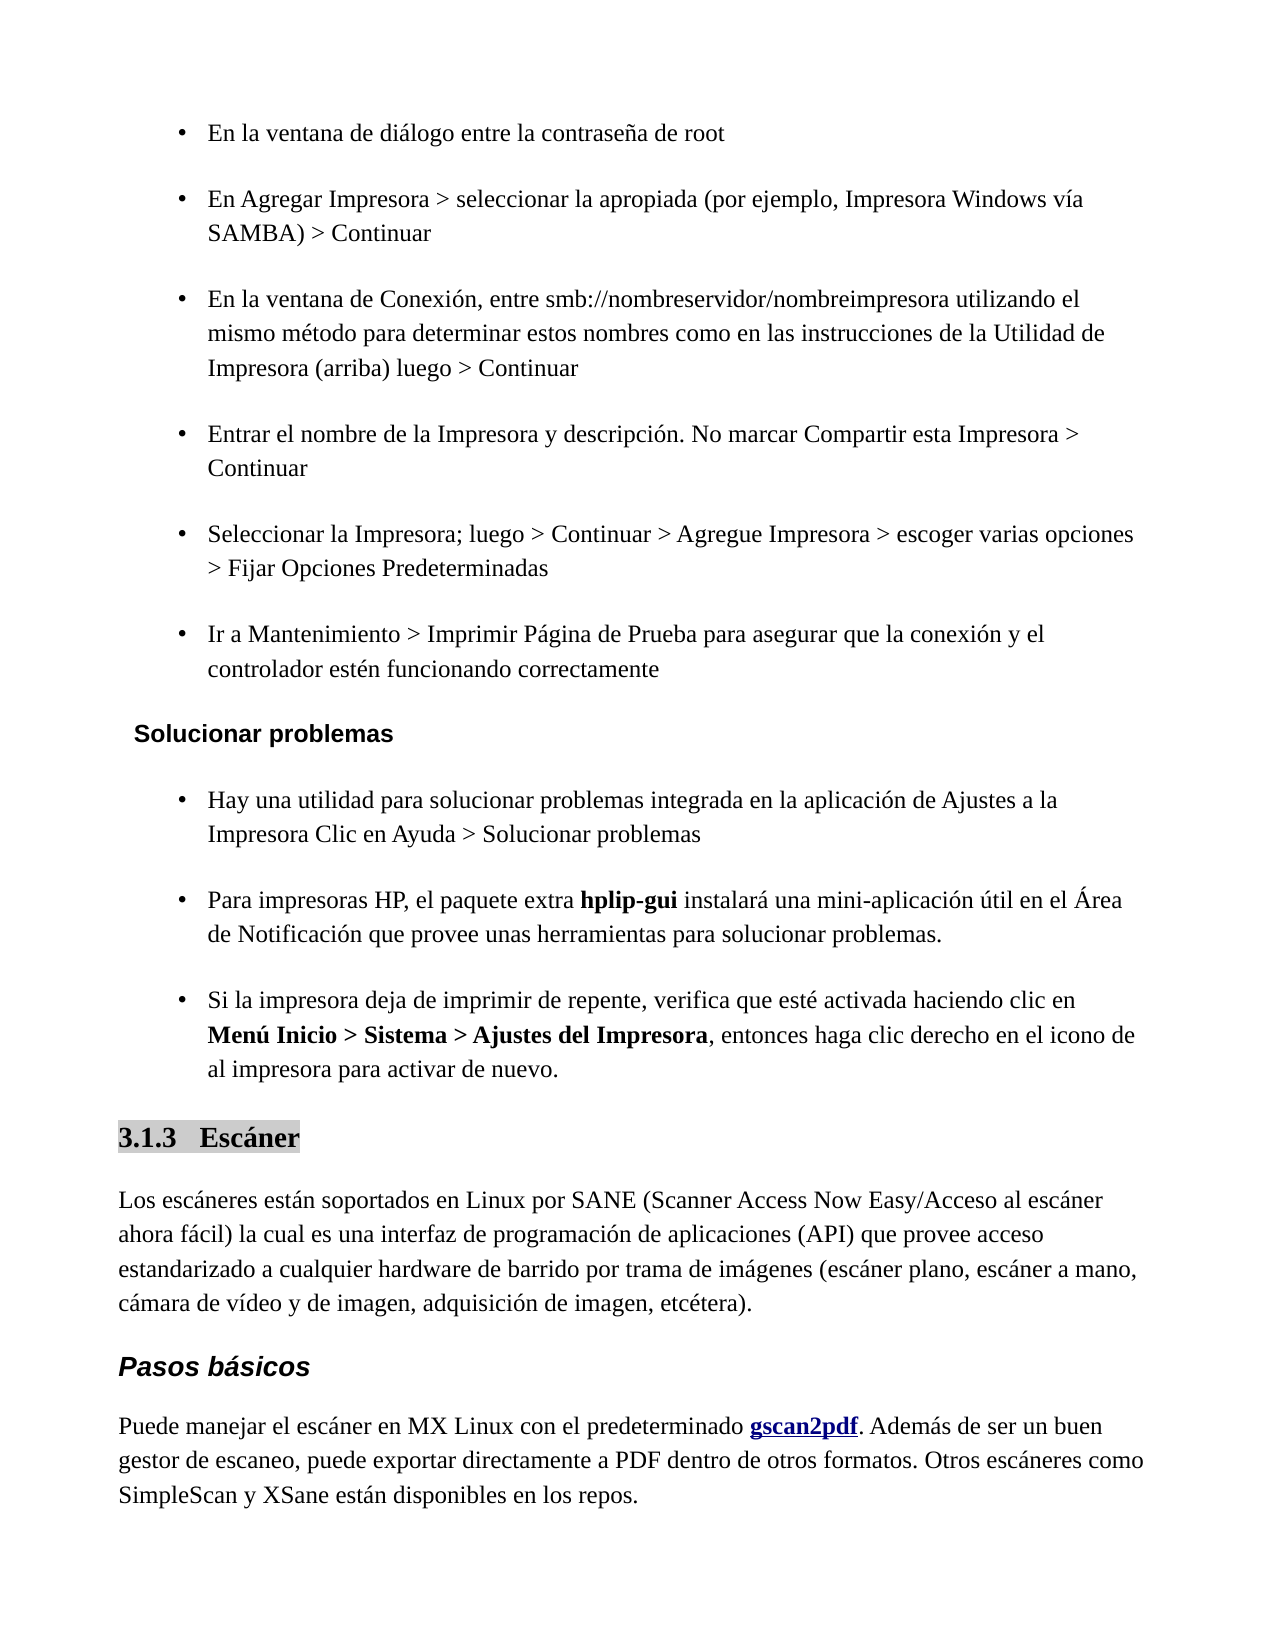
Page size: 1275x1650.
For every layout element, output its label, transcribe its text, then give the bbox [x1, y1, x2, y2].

subtitle 3.1.3 Escáner [300, 1120, 1157, 1153]
list Entrar el nombre de la Impresora y descripción. No marcar Compartir esta Impresora > Continuar [178, 419, 1141, 482]
list Hay una utilidad para solucionar problemas integrada en la aplicación de Ajustes a la Impresora Clic en Ayuda > Solucionar problemas [178, 785, 1141, 848]
list Ir a Mantenimiento > Imprimir Página de Prueba para asegurar que la conexión y el controlador estén funcionando correctamente [178, 619, 1141, 682]
list Para impresoras HP, el paquete extra hplip-gui instalará una mini-aplicación útil en el Área de Notificación que provee unas herramientas para solucionar problemas. [178, 885, 1141, 948]
list En la ventana de diálogo entre la contraseña de root [178, 118, 1141, 147]
text Los escáneres están soportados en Linux por SANE (Scanner Access Now Easy/Acceso al escáner ahora fácil) la cual es una interfaz de programación de aplicaciones (API) que provee acceso estandarizado a cualquier hardware de barrido por trama de imágenes (escáner plano, escáner a mano, cámara de vídeo y de imagen, adquisición de imagen, etcétera). [118, 1185, 1157, 1317]
text Solucionar problemas [134, 719, 1141, 748]
list Si la impresora deja de imprimir de repente, verifica que esté activada haciendo clic en Menú Inicio > Sistema > Ajustes del Impresora, entonces haga clic derecho en el icono de al impresora para activar de nuevo. [178, 985, 1141, 1083]
list En Agregar Impresora > seleccionar la apropiada (por ejemplo, Impresora Windows vía SAMBA) > Continuar [178, 184, 1141, 247]
list En la ventana de Conexión, entre smb://nombreservidor/nombreimpresora utilizando el mismo método para determinar estos nombres como en las instrucciones de la Utilidad de Impresora (arriba) luego > Continuar [178, 284, 1141, 382]
subtitle Pasos básicos [118, 1351, 1157, 1383]
list Seleccionar la Impresora; luego > Continuar > Agregue Impresora > escoger varias opciones > Fijar Opciones Predeterminadas [178, 519, 1141, 582]
text Puede manejar el escáner en MX Linux con el predeterminado gscan2pdf. Además de ser un buen gestor de escaneo, puede exportar directamente a PDF dentro de otros formatos. Otros escáneres como SimpleScan y XSane están disponibles en los repos. [118, 1411, 1157, 1508]
